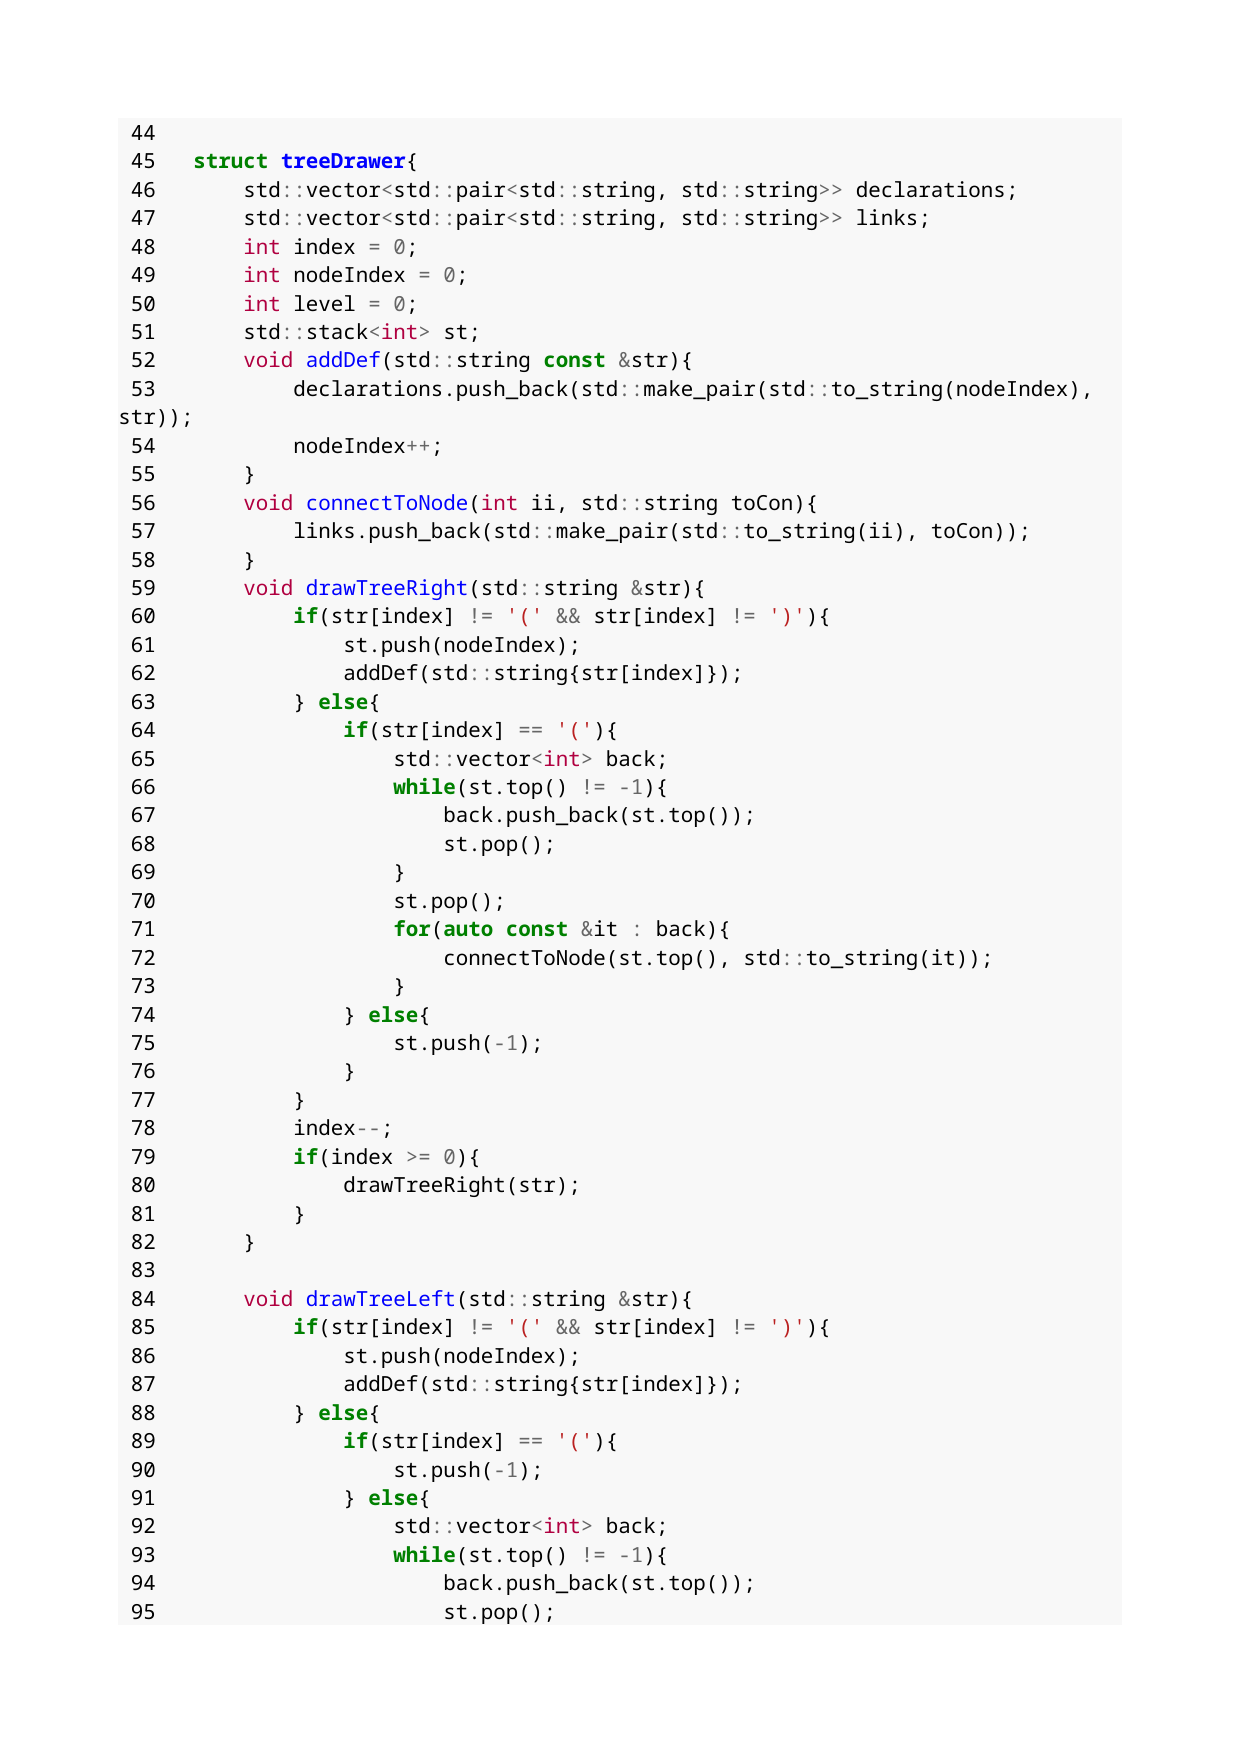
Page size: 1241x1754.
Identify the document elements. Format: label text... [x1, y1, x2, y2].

text 66 while(st.top() != -1){ [118, 772, 1122, 801]
text 44 [118, 118, 1122, 147]
text 88 } else{ [118, 1398, 1122, 1426]
text 94 back.push_back(st.top()); [118, 1568, 1122, 1597]
text 48 int index = 0; [118, 232, 1122, 260]
text 91 } else{ [118, 1483, 1122, 1512]
text 78 index--; [118, 1113, 1122, 1142]
text 81 } [118, 1199, 1122, 1227]
text 65 std::vector<int> back; [118, 744, 1122, 772]
text 73 } [118, 971, 1122, 1000]
text 87 addDef(std::string{str[index]}); [118, 1369, 1122, 1398]
text 74 } else{ [118, 1000, 1122, 1028]
text 46 std::vector<std::pair<std::string, std::string>> declarations; [118, 175, 1122, 203]
text 59 void drawTreeRight(std::string &str){ [118, 573, 1122, 602]
text 61 st.push(nodeIndex); [118, 630, 1122, 658]
text 68 st.pop(); [118, 829, 1122, 857]
text 92 std::vector<int> back; [118, 1512, 1122, 1540]
text 45 struct treeDrawer{ [118, 147, 1122, 175]
text 56 void connectToNode(int ii, std::string toCon){ [118, 488, 1122, 516]
text 84 void drawTreeLeft(std::string &str){ [118, 1284, 1122, 1312]
text 72 connectToNode(st.top(), std::to_string(it)); [118, 943, 1122, 971]
text 75 st.push(-1); [118, 1028, 1122, 1057]
text 77 } [118, 1085, 1122, 1113]
text 67 back.push_back(st.top()); [118, 801, 1122, 829]
text 83 [118, 1256, 1122, 1284]
text 70 st.pop(); [118, 886, 1122, 914]
text 54 nodeIndex++; [118, 431, 1122, 459]
text 50 int level = 0; [118, 289, 1122, 317]
text 80 drawTreeRight(str); [118, 1170, 1122, 1199]
text 53 declarations.push_back(std::make_pair(std::to_string(nodeIndex), str)); [118, 374, 1122, 431]
text 60 if(str[index] != '(' && str[index] != ')'){ [118, 602, 1122, 630]
text 95 st.pop(); [118, 1597, 1122, 1625]
text 49 int nodeIndex = 0; [118, 260, 1122, 289]
text 52 void addDef(std::string const &str){ [118, 346, 1122, 374]
text 55 } [118, 459, 1122, 488]
text 58 } [118, 545, 1122, 573]
text 85 if(str[index] != '(' && str[index] != ')'){ [118, 1312, 1122, 1341]
text 51 std::stack<int> st; [118, 317, 1122, 346]
text 86 st.push(nodeIndex); [118, 1341, 1122, 1369]
text 89 if(str[index] == '('){ [118, 1426, 1122, 1455]
text 82 } [118, 1227, 1122, 1256]
text 47 std::vector<std::pair<std::string, std::string>> links; [118, 203, 1122, 232]
text 71 for(auto const &it : back){ [118, 914, 1122, 943]
text 79 if(index >= 0){ [118, 1142, 1122, 1170]
text 64 if(str[index] == '('){ [118, 715, 1122, 744]
text 62 addDef(std::string{str[index]}); [118, 658, 1122, 687]
text 76 } [118, 1057, 1122, 1085]
text 69 } [118, 857, 1122, 886]
text 57 links.push_back(std::make_pair(std::to_string(ii), toCon)); [118, 516, 1122, 545]
text 90 st.push(-1); [118, 1455, 1122, 1483]
text 93 while(st.top() != -1){ [118, 1540, 1122, 1568]
text 63 } else{ [118, 687, 1122, 715]
